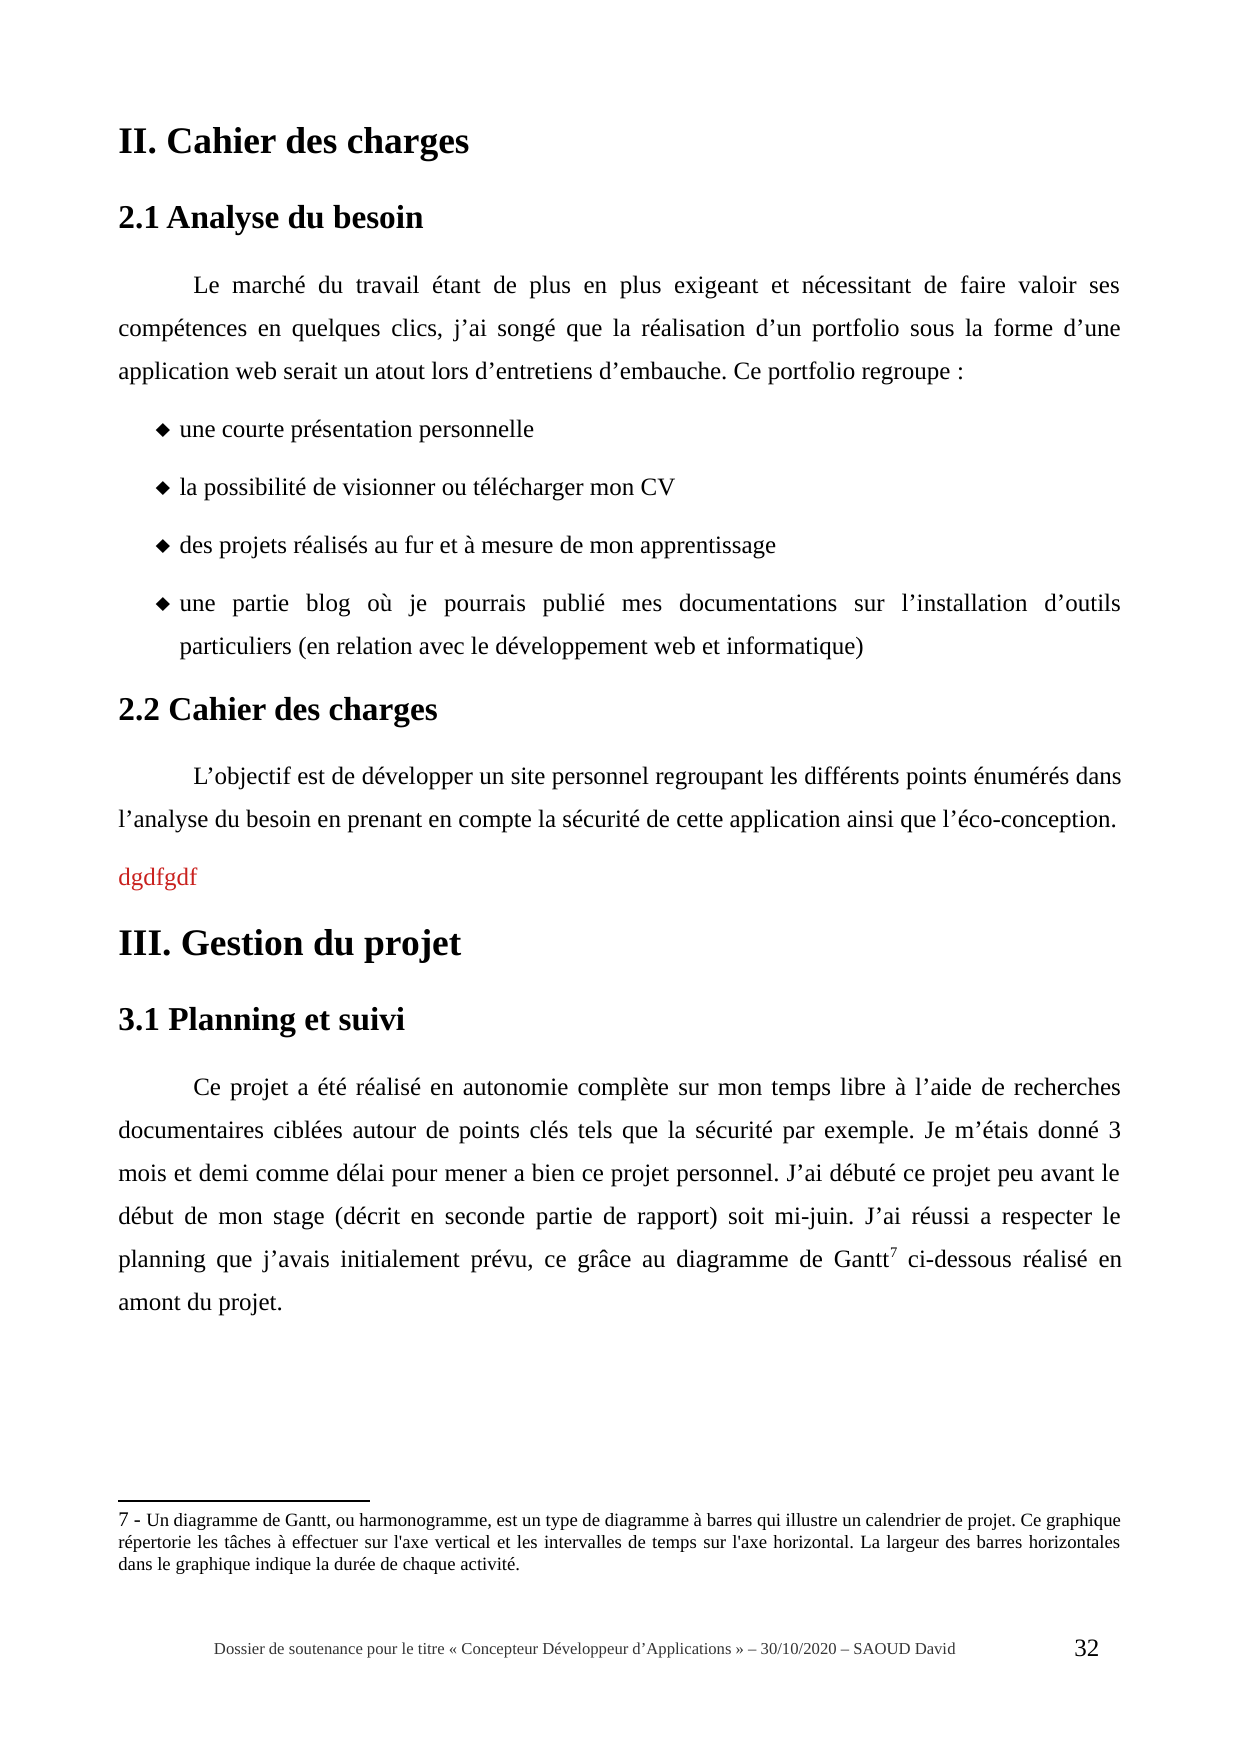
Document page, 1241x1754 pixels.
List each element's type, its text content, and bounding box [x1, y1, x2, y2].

subtitle 3.1 Planning et suivi [118, 999, 1122, 1038]
text dgdfgdf [118, 862, 1122, 891]
text - Un diagramme de Gantt, ou harmonogramme, est un type de diagramme à barres qui illustre un calendrier de projet. Ce graphique répertorie les tâches à effectuer sur l'axe vertical et les intervalles de temps sur l'axe horizontal. La largeur des barres horizontales dans le graphique indique la durée de chaque activité. [118, 1507, 1122, 1574]
subtitle II. Cahier des charges [118, 118, 1122, 161]
subtitle 2.2 Cahier des charges [118, 689, 1122, 727]
list la possibilité de visionner ou télécharger mon CV [156, 472, 1122, 501]
list des projets réalisés au fur et à mesure de mon apprentissage [156, 530, 1122, 559]
subtitle III. Gestion du projet [118, 920, 1122, 963]
text L’objectif est de développer un site personnel regroupant les différents points énumérés dans l’analyse du besoin en prenant en compte la sécurité de cette application ainsi que l’éco-conception. [118, 761, 1122, 833]
text Le marché du travail étant de plus en plus exigeant et nécessitant de faire valoir ses compétences en quelques clics, j’ai songé que la réalisation d’un portfolio sous la forme d’une application web serait un atout lors d’entretiens d’embauche. Ce portfolio regroupe : [118, 270, 1122, 385]
subtitle 2.1 Analyse du besoin [118, 198, 1122, 236]
list une partie blog où je pourrais publié mes documentations sur l’installation d’outils particuliers (en relation avec le développement web et informatique) [156, 588, 1122, 660]
list une courte présentation personnelle [156, 414, 1122, 443]
text Ce projet a été réalisé en autonomie complète sur mon temps libre à l’aide de recherches documentaires ciblées autour de points clés tels que la sécurité par exemple. Je m’étais donné 3 mois et demi comme délai pour mener a bien ce projet personnel. J’ai débuté ce projet peu avant le début de mon stage (décrit en seconde partie de rapport) soit mi-juin. J’ai réussi a respecter le planning que j’avais initialement prévu, ce grâce au diagramme de Gantt ci-dessous réalisé en amont du projet. [118, 1072, 1122, 1316]
